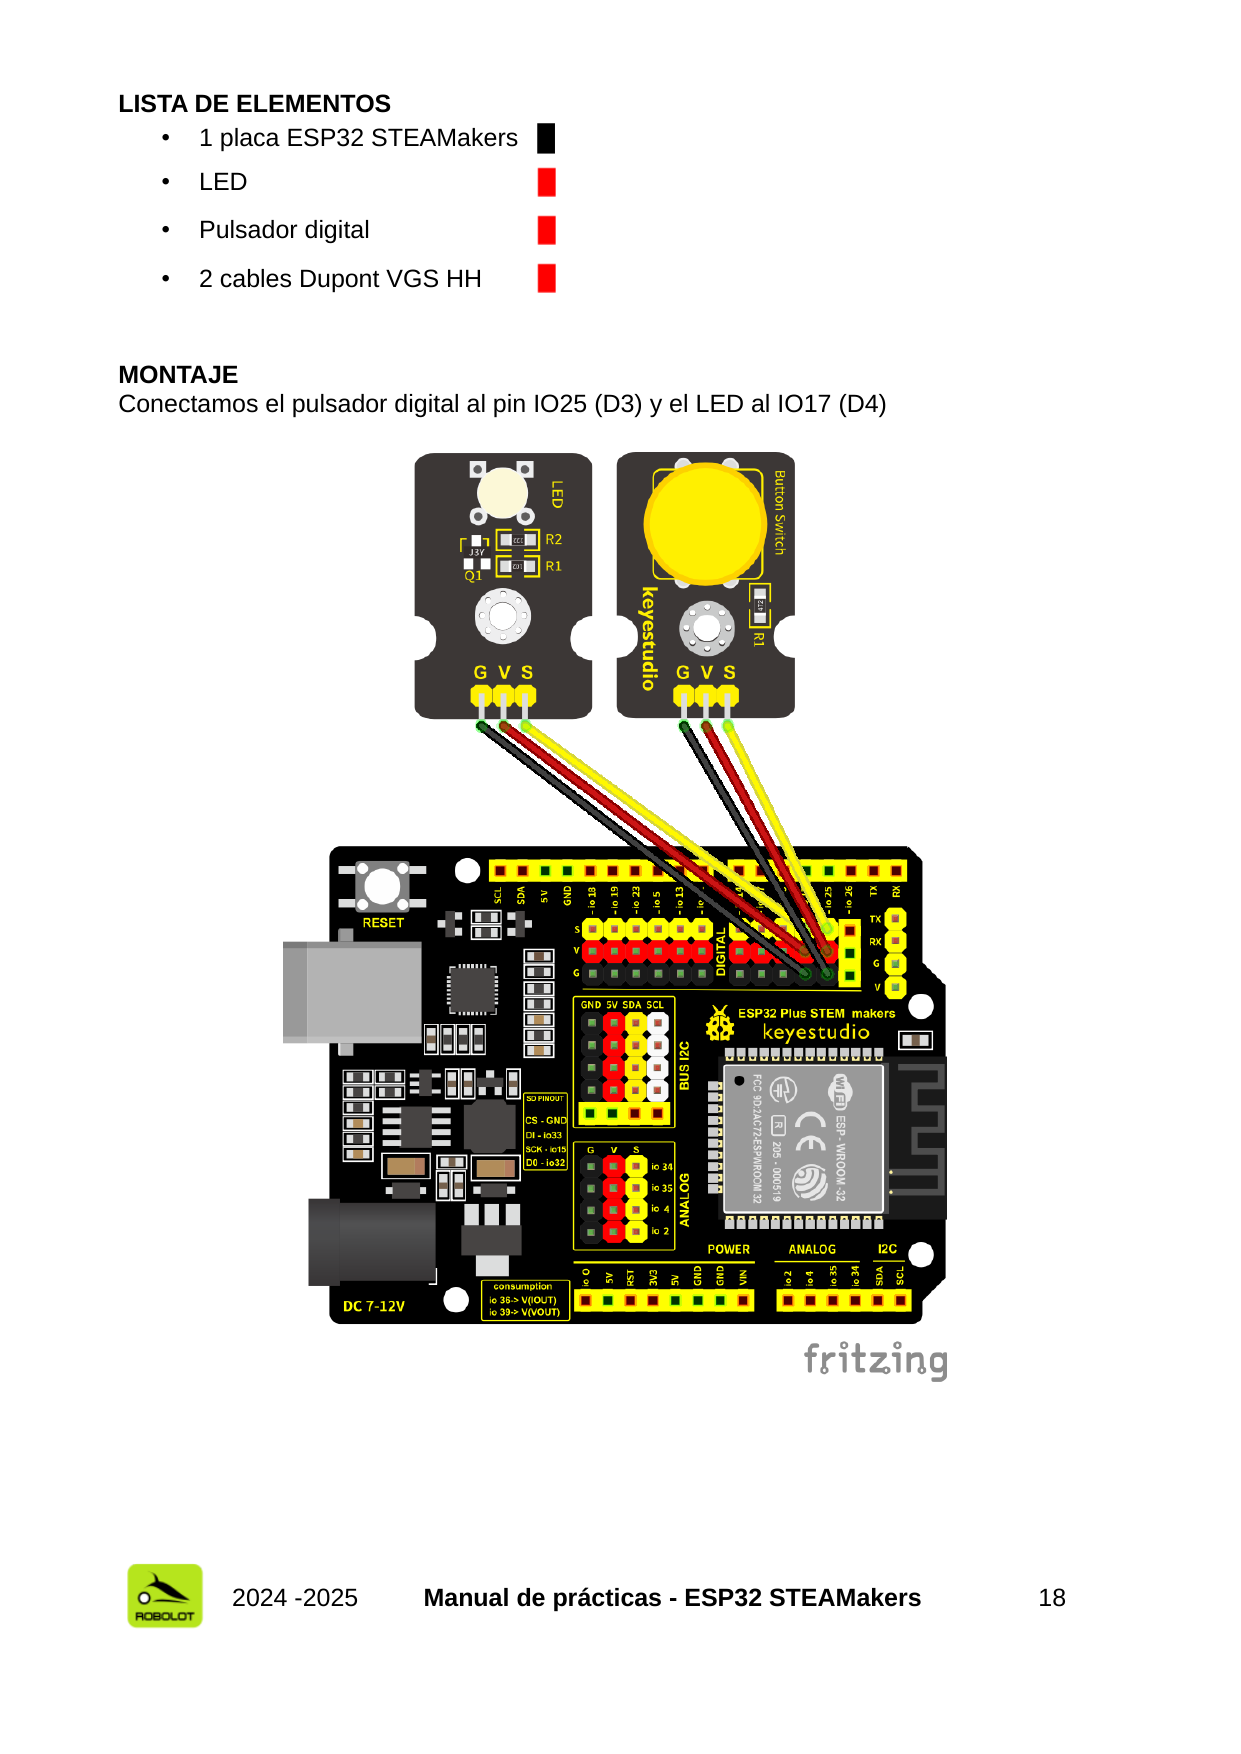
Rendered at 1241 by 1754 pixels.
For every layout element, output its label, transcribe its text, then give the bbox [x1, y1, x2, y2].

table_cell [531, 158, 673, 206]
table_cell [384, 206, 531, 254]
table_cell 2 cables Dupont VGS HH [118, 254, 531, 302]
picture [537, 259, 559, 297]
text LISTA DE ELEMENTOS [118, 88, 1122, 117]
table_cell Pulsador digital [118, 206, 384, 254]
picture [537, 163, 559, 201]
text MONTAJE [118, 360, 1122, 388]
picture [126, 1563, 205, 1631]
table_cell [260, 158, 531, 206]
table_header 1 placa ESP32 STEAMakers [118, 117, 531, 158]
picture [283, 452, 947, 1383]
picture [537, 211, 559, 249]
table_cell [531, 254, 673, 302]
table_cell [531, 206, 673, 254]
table_cell LED [118, 158, 260, 206]
table_header █ [531, 117, 673, 158]
text Conectamos el pulsador digital al pin IO25 (D3) y el LED al IO17 (D4) [118, 388, 1122, 417]
